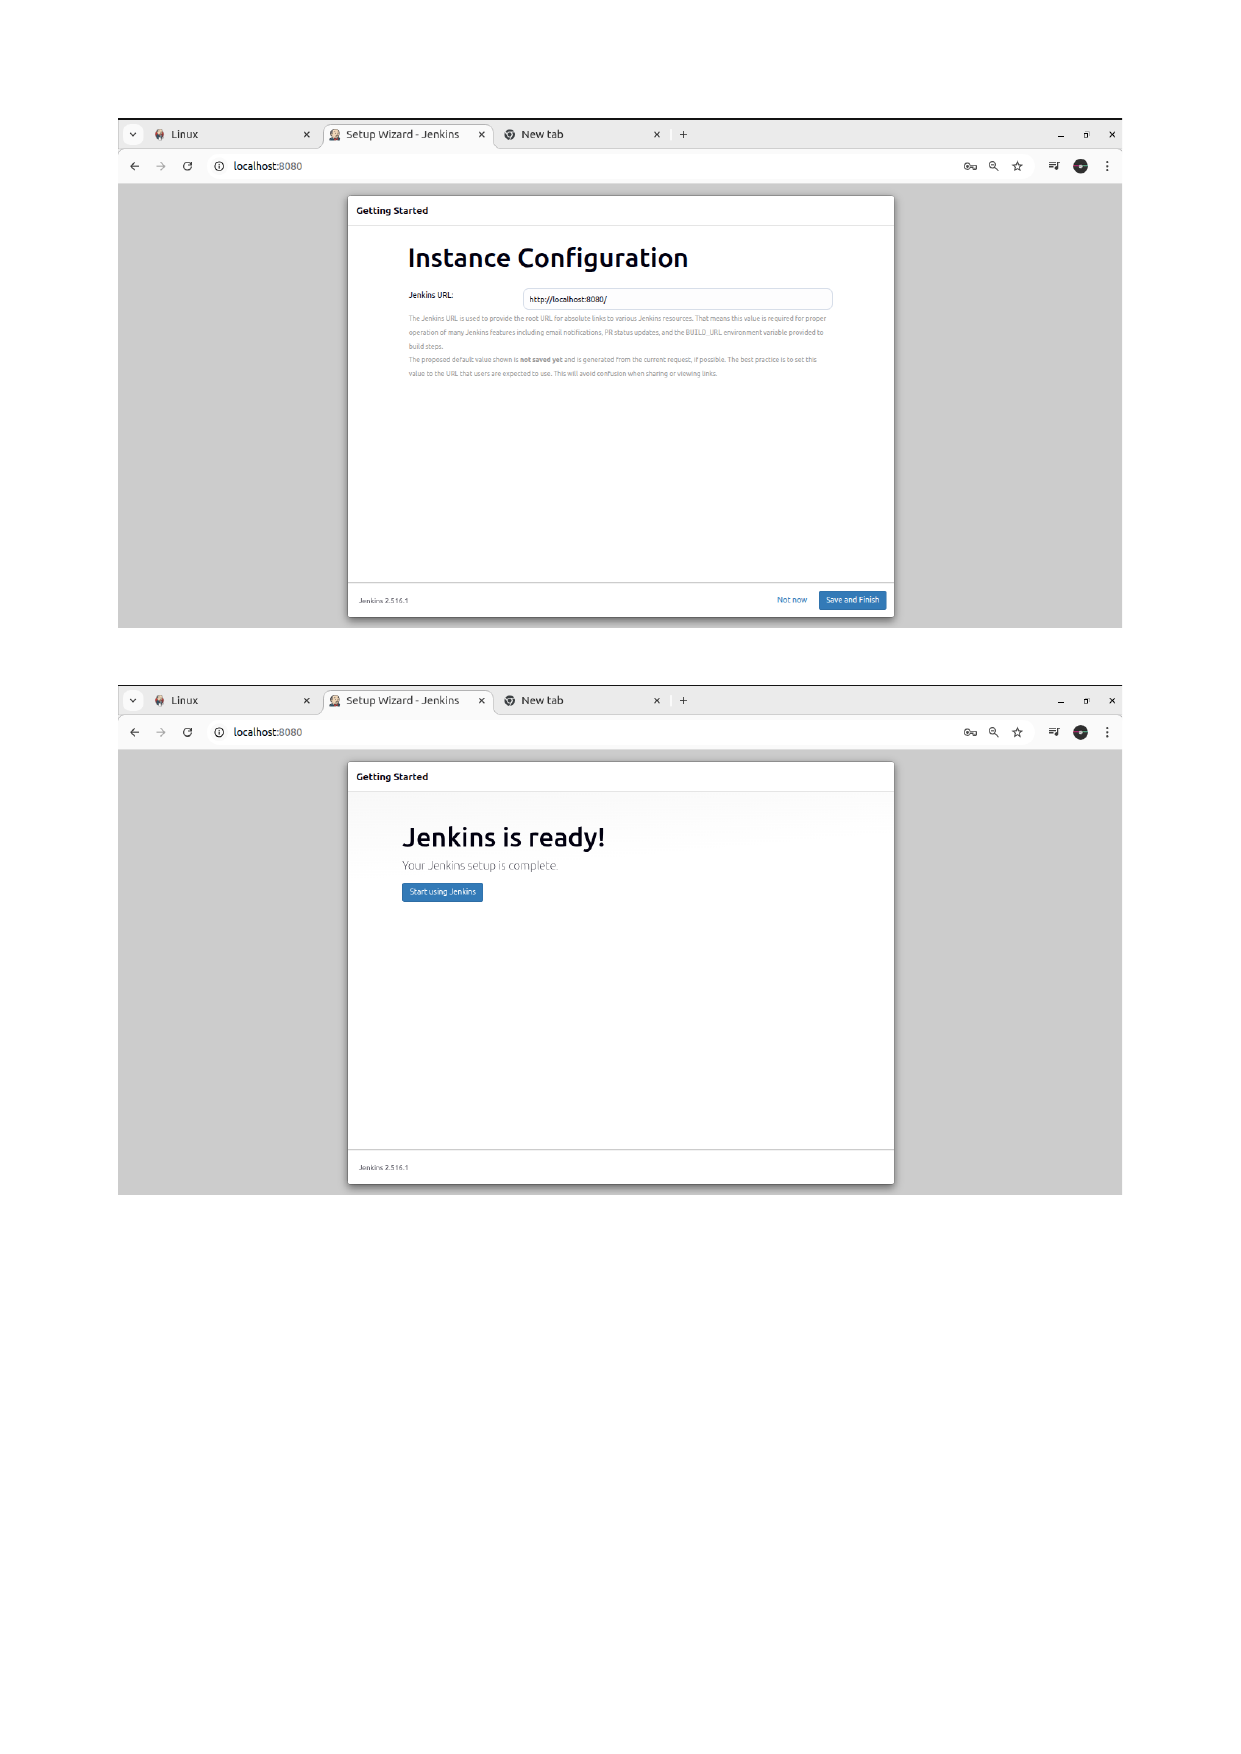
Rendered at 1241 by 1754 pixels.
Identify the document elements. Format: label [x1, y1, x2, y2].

picture [118, 685, 1123, 1195]
picture [118, 118, 1123, 628]
